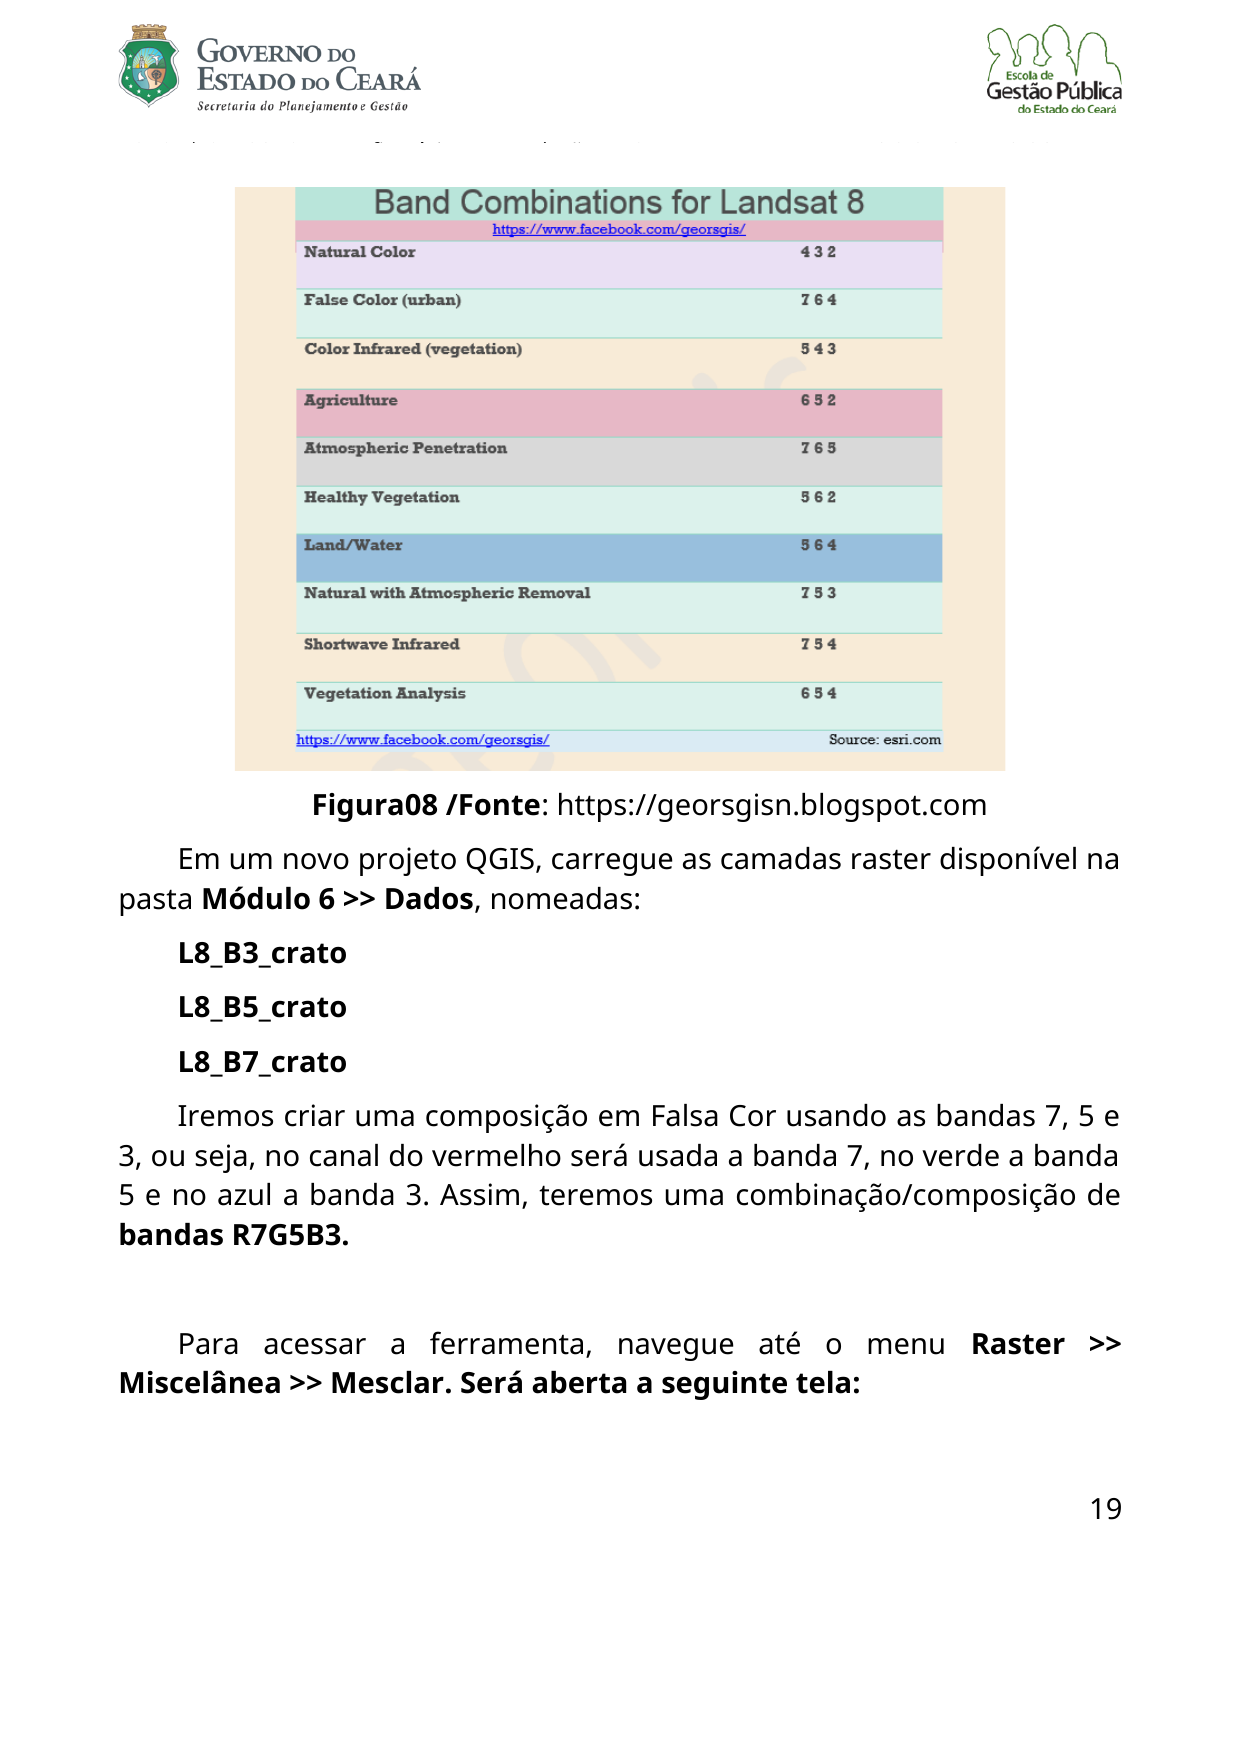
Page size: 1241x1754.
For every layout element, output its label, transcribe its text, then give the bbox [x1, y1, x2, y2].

text Figura08 /Fonte: https://georsgisn.blogspot.com [118, 296, 1122, 824]
text L8_B3_crato [118, 932, 1122, 972]
text Iremos criar uma composição em Falsa Cor usando as bandas 7, 5 e 3, ou seja, no canal do vermelho será usada a banda 7, no verde a banda 5 e no azul a banda 3. Assim, teremos uma combinação/composição de bandas R7G5B3. [118, 1095, 1122, 1254]
text L8_B7_crato [118, 1041, 1122, 1081]
text Para acessar a ferramenta, navegue até o menu Raster >> Miscelânea >> Mesclar. Será aberta a seguinte tela: [118, 1323, 1122, 1402]
text L8_B5_crato [118, 987, 1122, 1026]
text Em um novo projeto QGIS, carregue as camadas raster disponível na pasta Módulo 6 >> Dados, nomeadas: [118, 838, 1122, 918]
picture [234, 187, 1006, 771]
picture [118, 24, 1122, 113]
